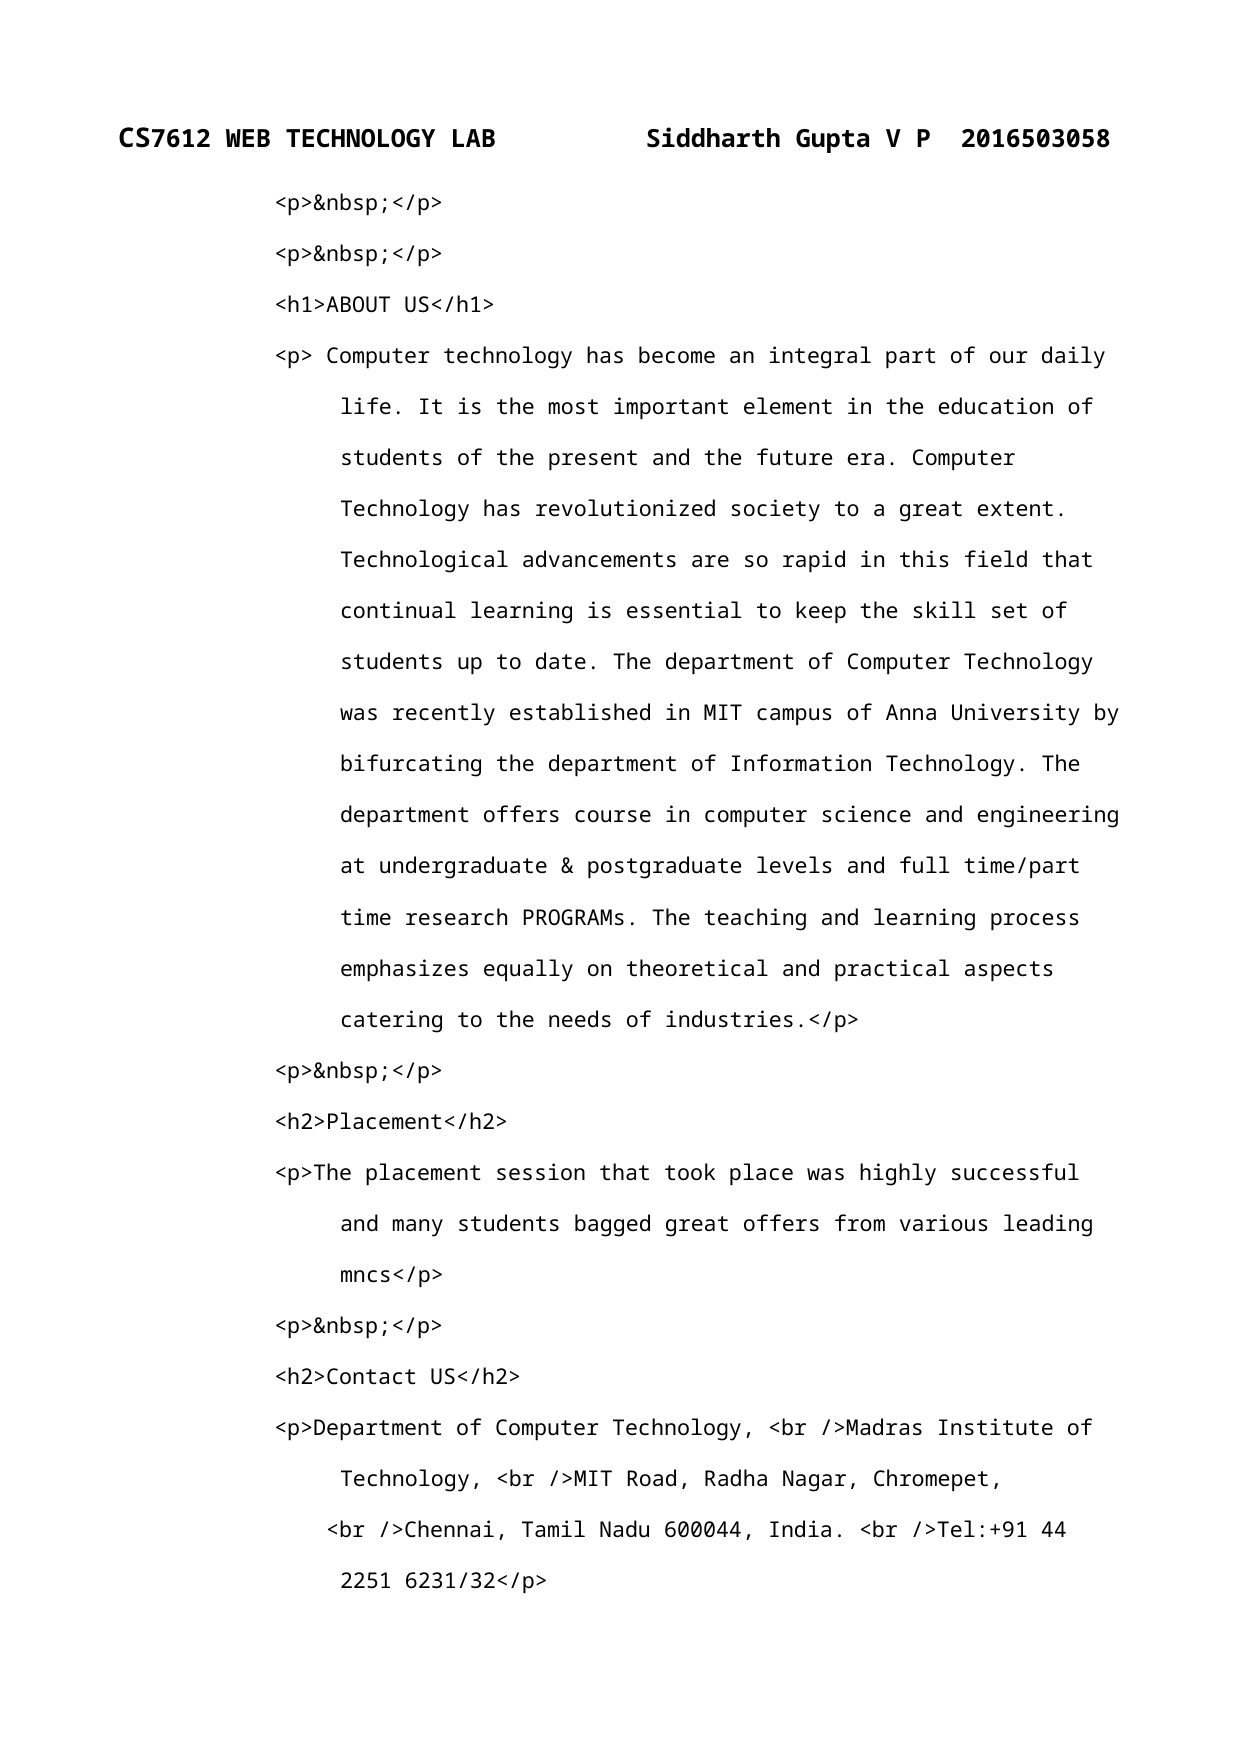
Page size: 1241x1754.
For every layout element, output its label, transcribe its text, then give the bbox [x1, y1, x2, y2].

text <h1>ABOUT US</h1> [118, 267, 1122, 318]
text <p> Computer technology has become an integral part of our daily life. It is the most important element in the education of students of the present and the future era. Computer Technology has revolutionized society to a great extent. Technological advancements are so rapid in this field that continual learning is essential to keep the skill set of students up to date. The department of Computer Technology was recently established in MIT campus of Anna University by bifurcating the department of Information Technology. The department offers course in computer science and engineering at undergraduate & postgraduate levels and full time/part time research PROGRAMs. The teaching and learning process emphasizes equally on theoretical and practical aspects catering to the needs of industries.</p> [118, 318, 1122, 1033]
text <p>&nbsp;</p> [118, 1033, 1122, 1084]
text <p>Department of Computer Technology, <br />Madras Institute of Technology, <br />MIT Road, Radha Nagar, Chromepet, [118, 1390, 1122, 1492]
text <p>&nbsp;</p> [118, 165, 1122, 216]
text <h2>Placement</h2> [118, 1084, 1122, 1135]
text <p>The placement session that took place was highly successful and many students bagged great offers from various leading mncs</p> [118, 1135, 1122, 1288]
text <p>&nbsp;</p> [118, 216, 1122, 267]
text <br />Chennai, Tamil Nadu 600044, India. <br />Tel:+91 44 2251 6231/32</p> [118, 1492, 1122, 1594]
text <h2>Contact US</h2> [118, 1339, 1122, 1390]
text <p>&nbsp;</p> [118, 1288, 1122, 1339]
